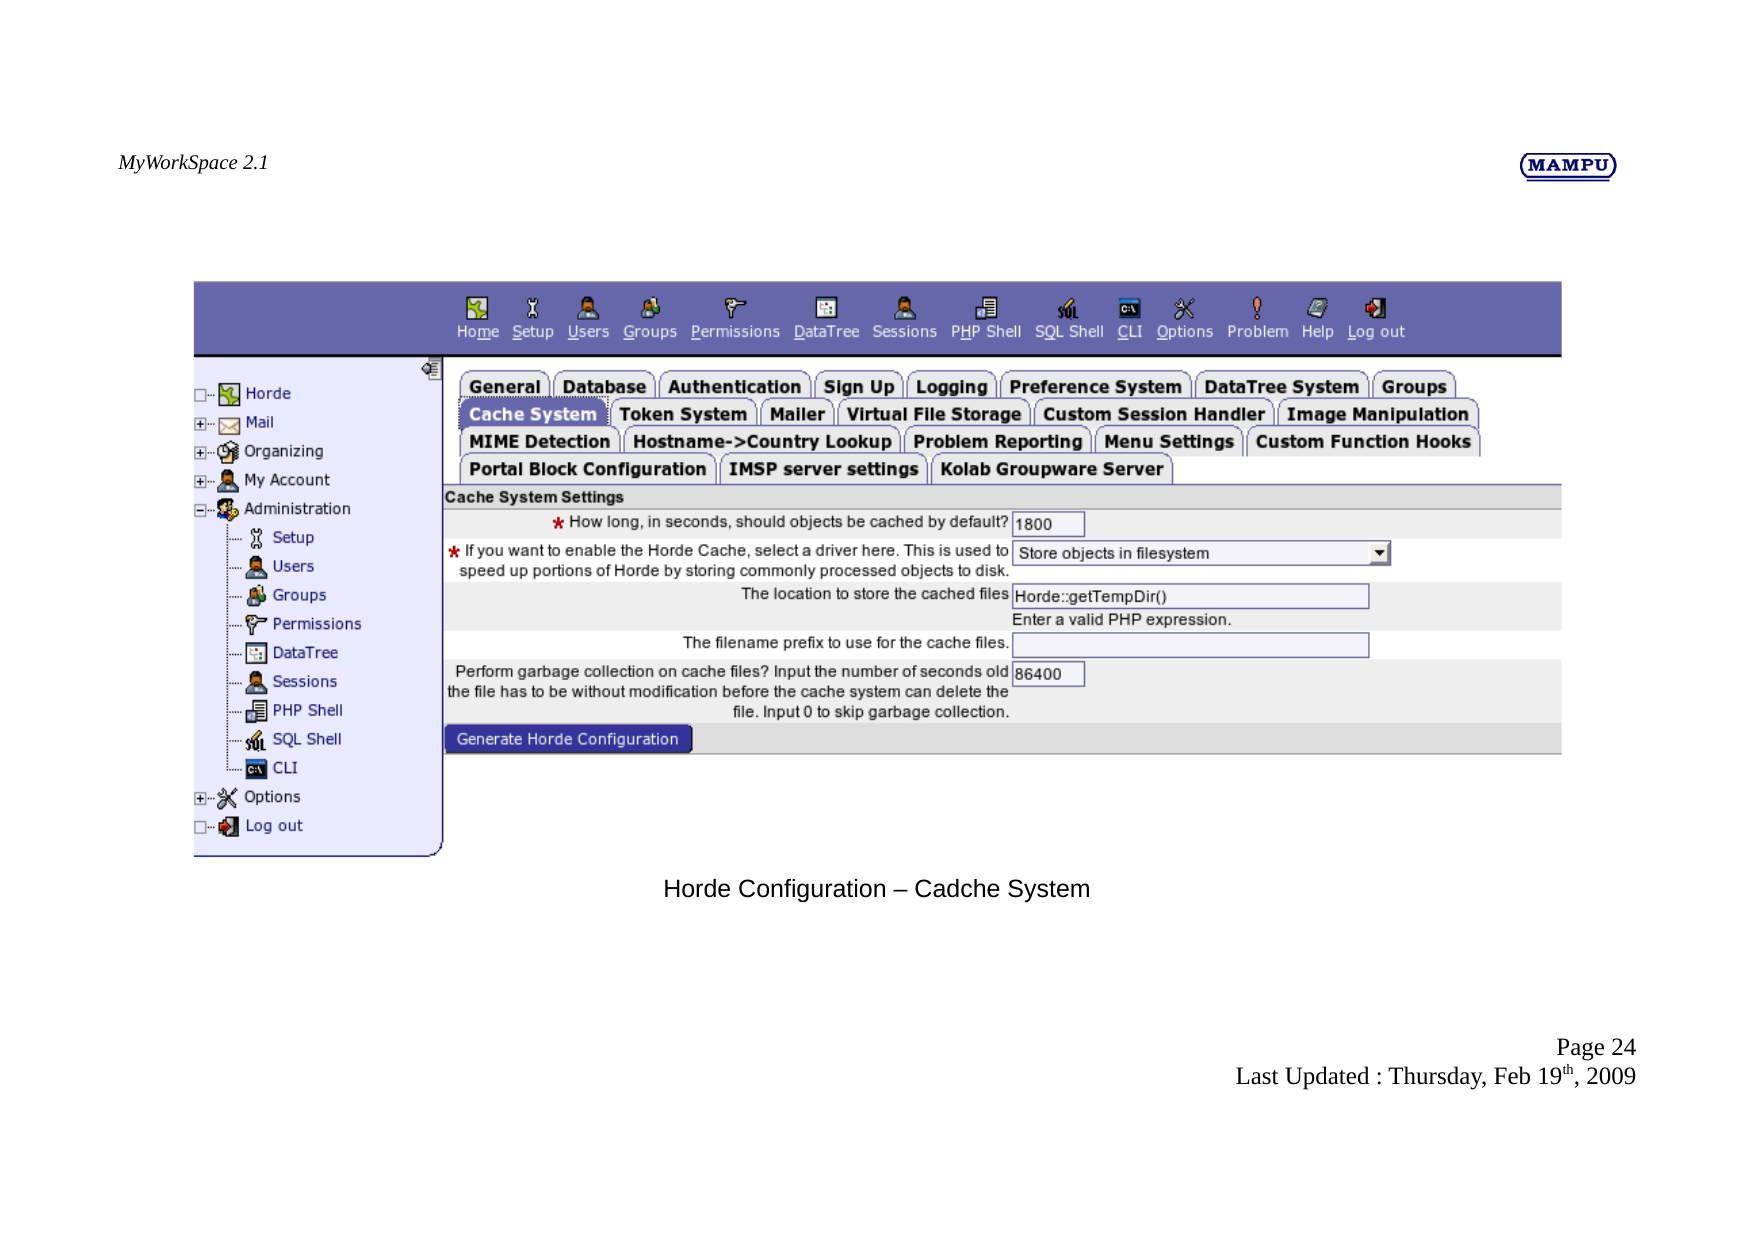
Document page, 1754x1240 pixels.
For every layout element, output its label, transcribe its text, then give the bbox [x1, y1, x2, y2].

picture [1517, 150, 1622, 183]
picture [193, 281, 1562, 860]
text Horde Configuration – Cadche System [118, 264, 1636, 903]
